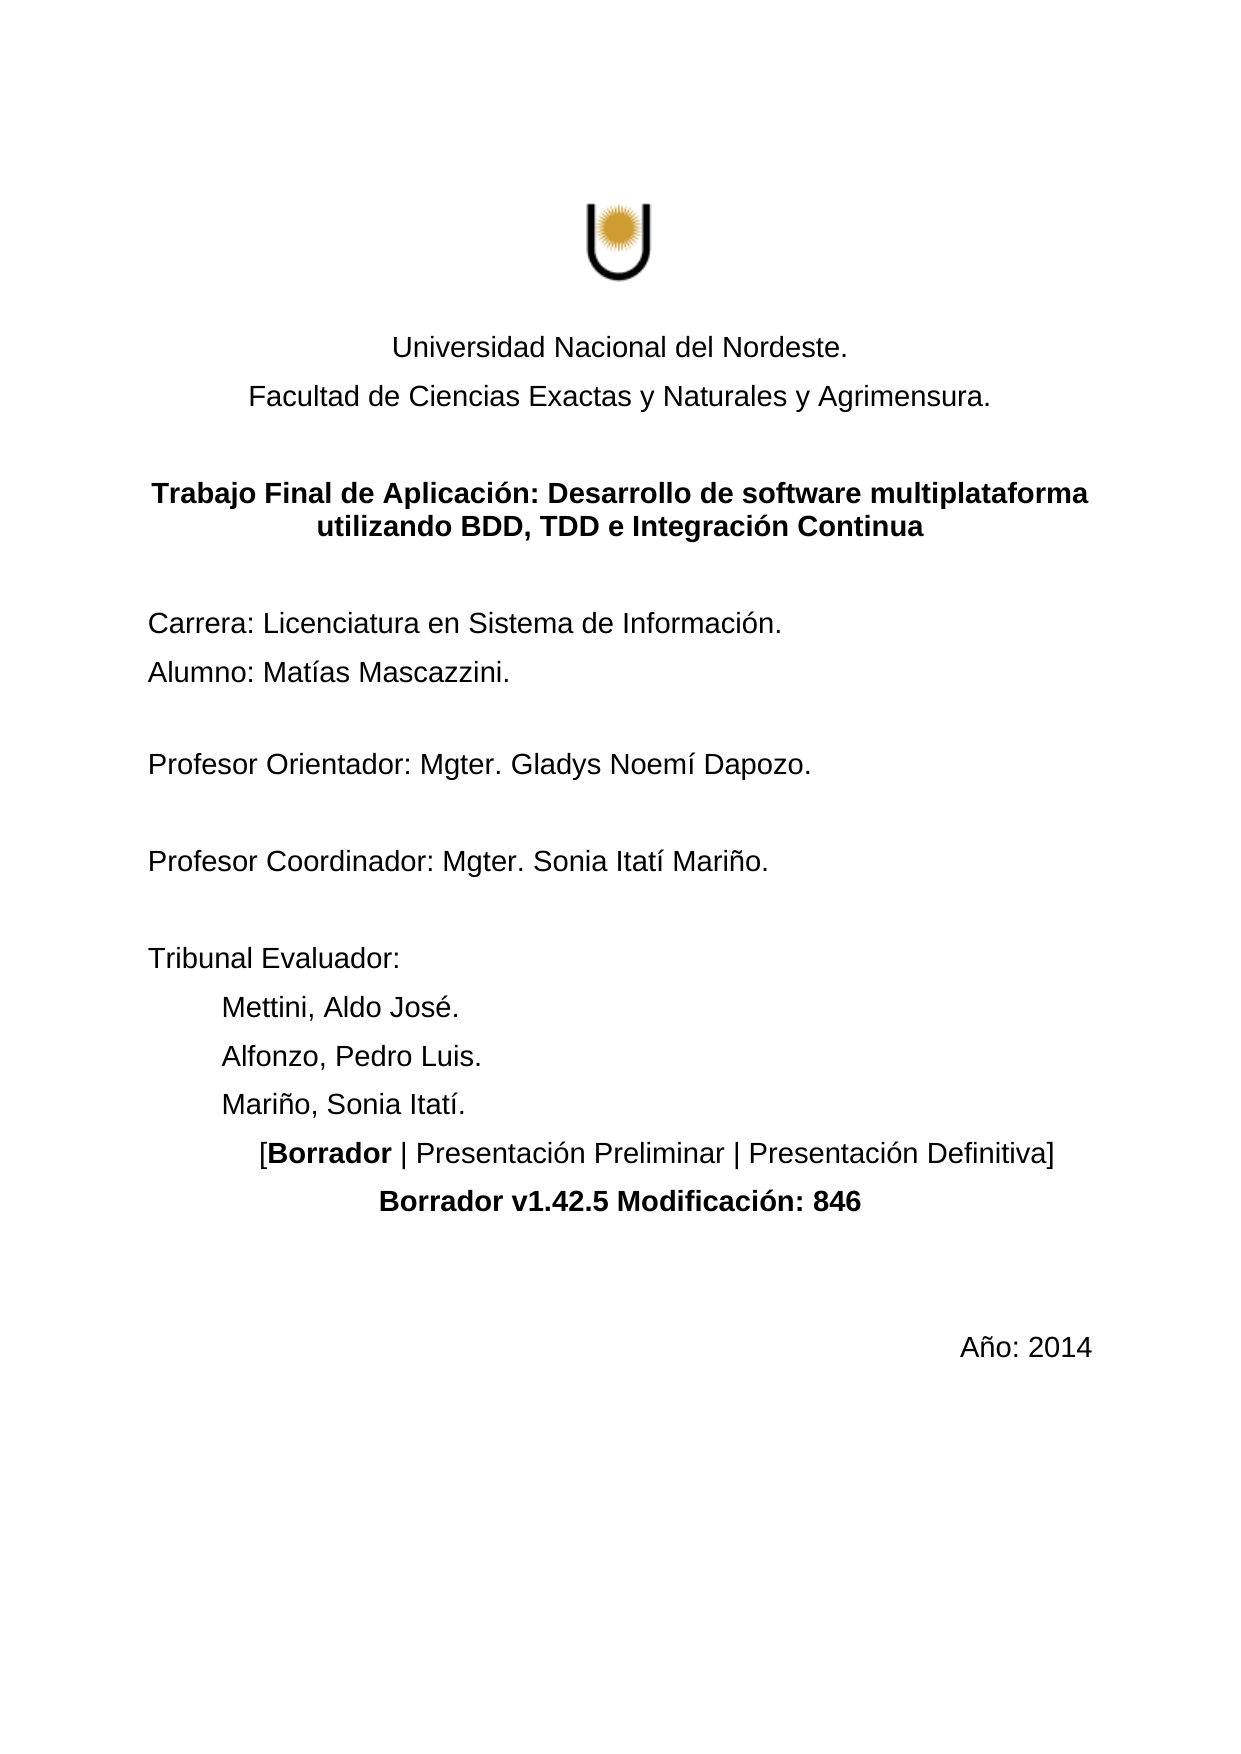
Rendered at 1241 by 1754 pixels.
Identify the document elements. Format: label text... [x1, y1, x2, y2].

text Carrera: Licenciatura en Sistema de Información. [148, 606, 1093, 640]
text [Borrador | Presentación Preliminar | Presentación Definitiva] [221, 1136, 1093, 1169]
text Año: 2014 [148, 1330, 1093, 1363]
text Trabajo Final de Aplicación: Desarrollo de software multiplataforma utilizando BDD, TDD e Integración Continua [148, 476, 1093, 543]
text Alumno: Matías Mascazzini. [148, 655, 1093, 688]
text Universidad Nacional del Nordeste. [148, 330, 1093, 364]
text Mariño, Sonia Itatí. [221, 1087, 1093, 1121]
text Profesor Orientador: Mgter. Gladys Noemí Dapozo. [148, 747, 1093, 781]
text Facultad de Ciencias Exactas y Naturales y Agrimensura. [148, 379, 1093, 412]
text Profesor Coordinador: Mgter. Sonia Itatí Mariño. [148, 844, 1093, 878]
text Tribunal Evaluador: [148, 941, 1093, 975]
text Mettini, Aldo José. [221, 990, 1093, 1023]
picture [542, 203, 699, 282]
text Borrador v1.42.5 Modificación: 846 [148, 1184, 1093, 1218]
text Alfonzo, Pedro Luis. [221, 1038, 1093, 1072]
